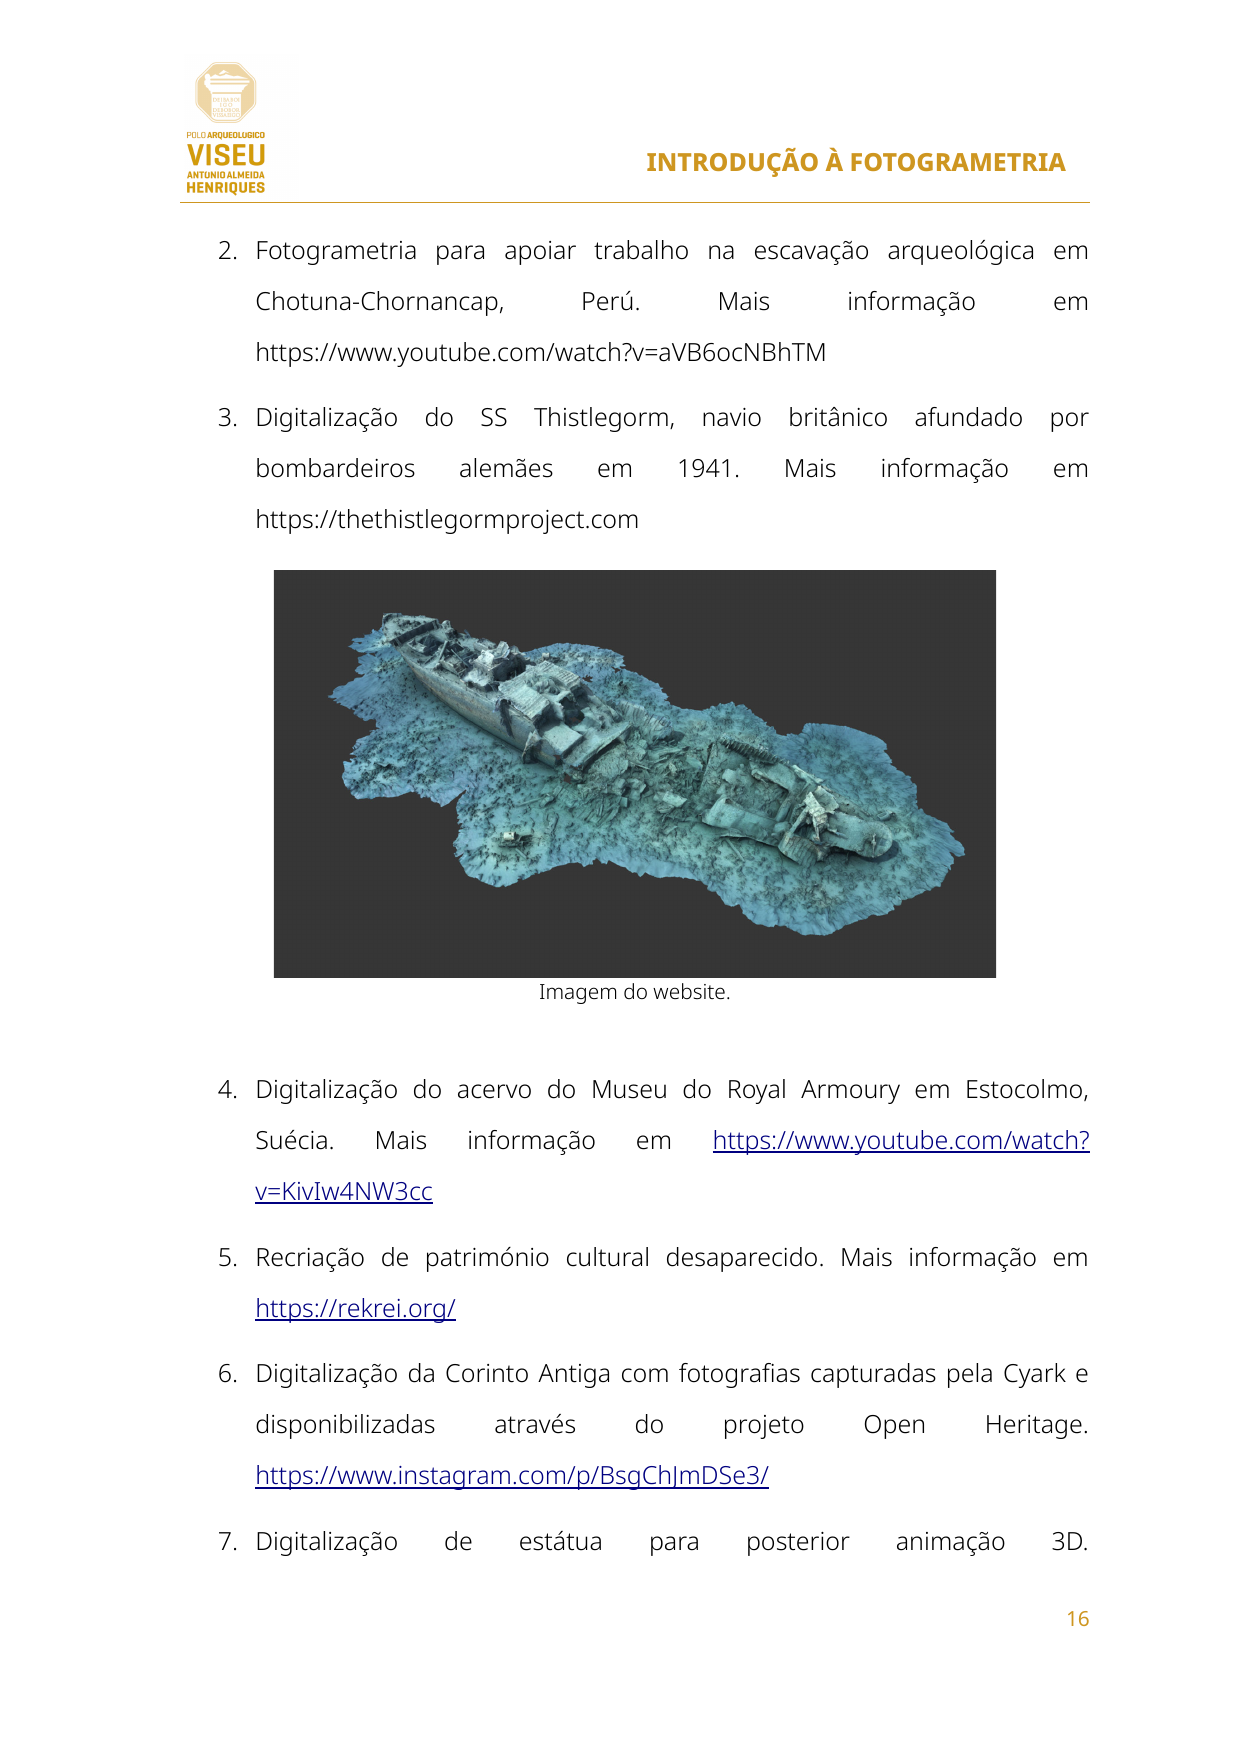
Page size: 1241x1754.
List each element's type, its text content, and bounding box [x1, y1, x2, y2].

list Digitalização do acervo do Museu do Royal Armoury em Estocolmo, Suécia. Mais informação em https://www.youtube.com/watch?v=KivIw4NW3cc [218, 1072, 1090, 1208]
list Digitalização da Corinto Antiga com fotografias capturadas pela Cyark e disponibilizadas através do projeto Open Heritage. https://www.instagram.com/p/BsgChJmDSe3/ [218, 1356, 1090, 1492]
list Fotogrametria para apoiar trabalho na escavação arqueológica em Chotuna-Chornancap, Perú. Mais informação em https://www.youtube.com/watch?v=aVB6ocNBhTM [218, 232, 1090, 368]
text Imagem do website. [180, 580, 1090, 1006]
list Digitalização de estátua para posterior animação 3D. [218, 1524, 1090, 1558]
list Recriação de património cultural desaparecido. Mais informação em https://rekrei.org/ [218, 1239, 1090, 1324]
picture [184, 54, 300, 202]
list Digitalização do SS Thistlegorm, navio britânico afundado por bombardeiros alemães em 1941. Mais informação em https://thethistlegormproject.com [218, 400, 1090, 536]
picture [273, 570, 997, 978]
